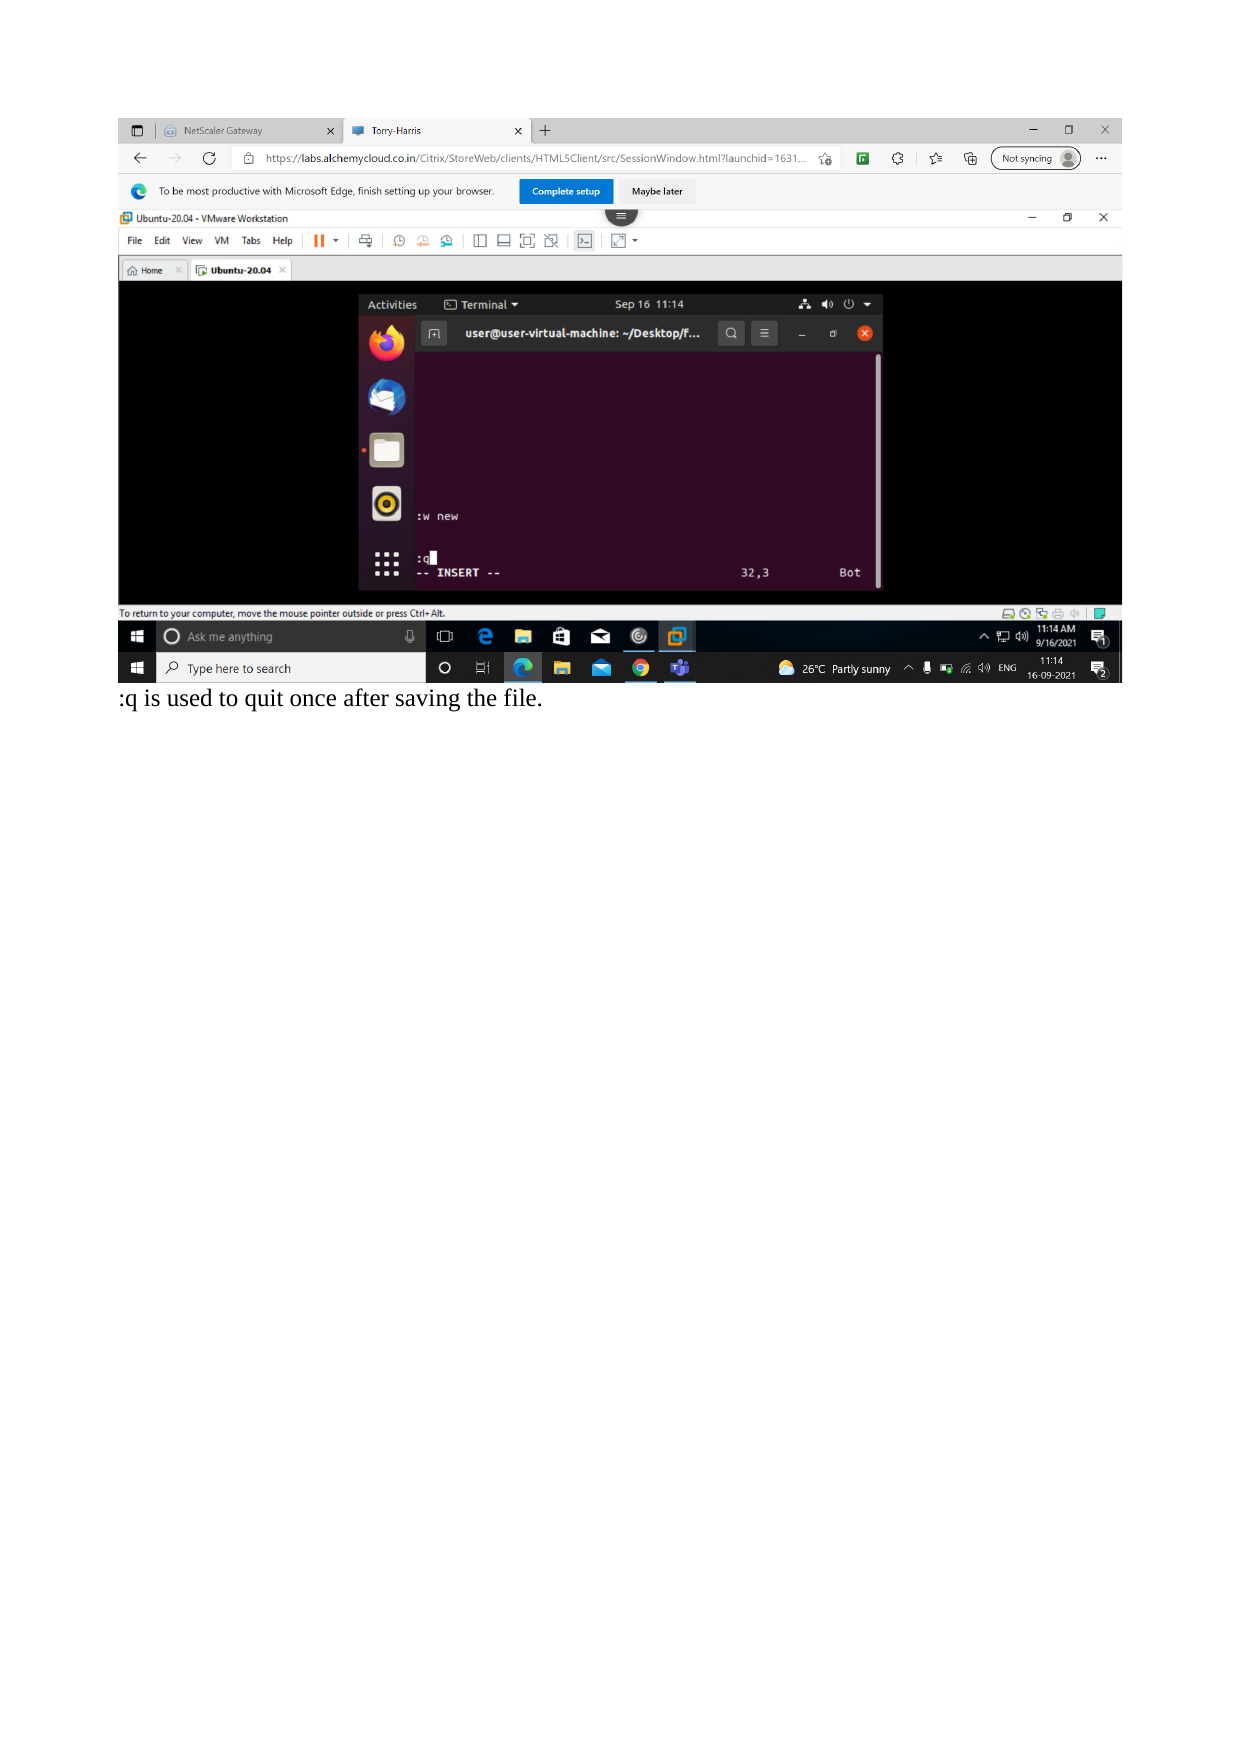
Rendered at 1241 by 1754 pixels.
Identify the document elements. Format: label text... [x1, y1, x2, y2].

text :q is used to quit once after saving the file. [118, 683, 1122, 712]
picture [118, 118, 1123, 683]
